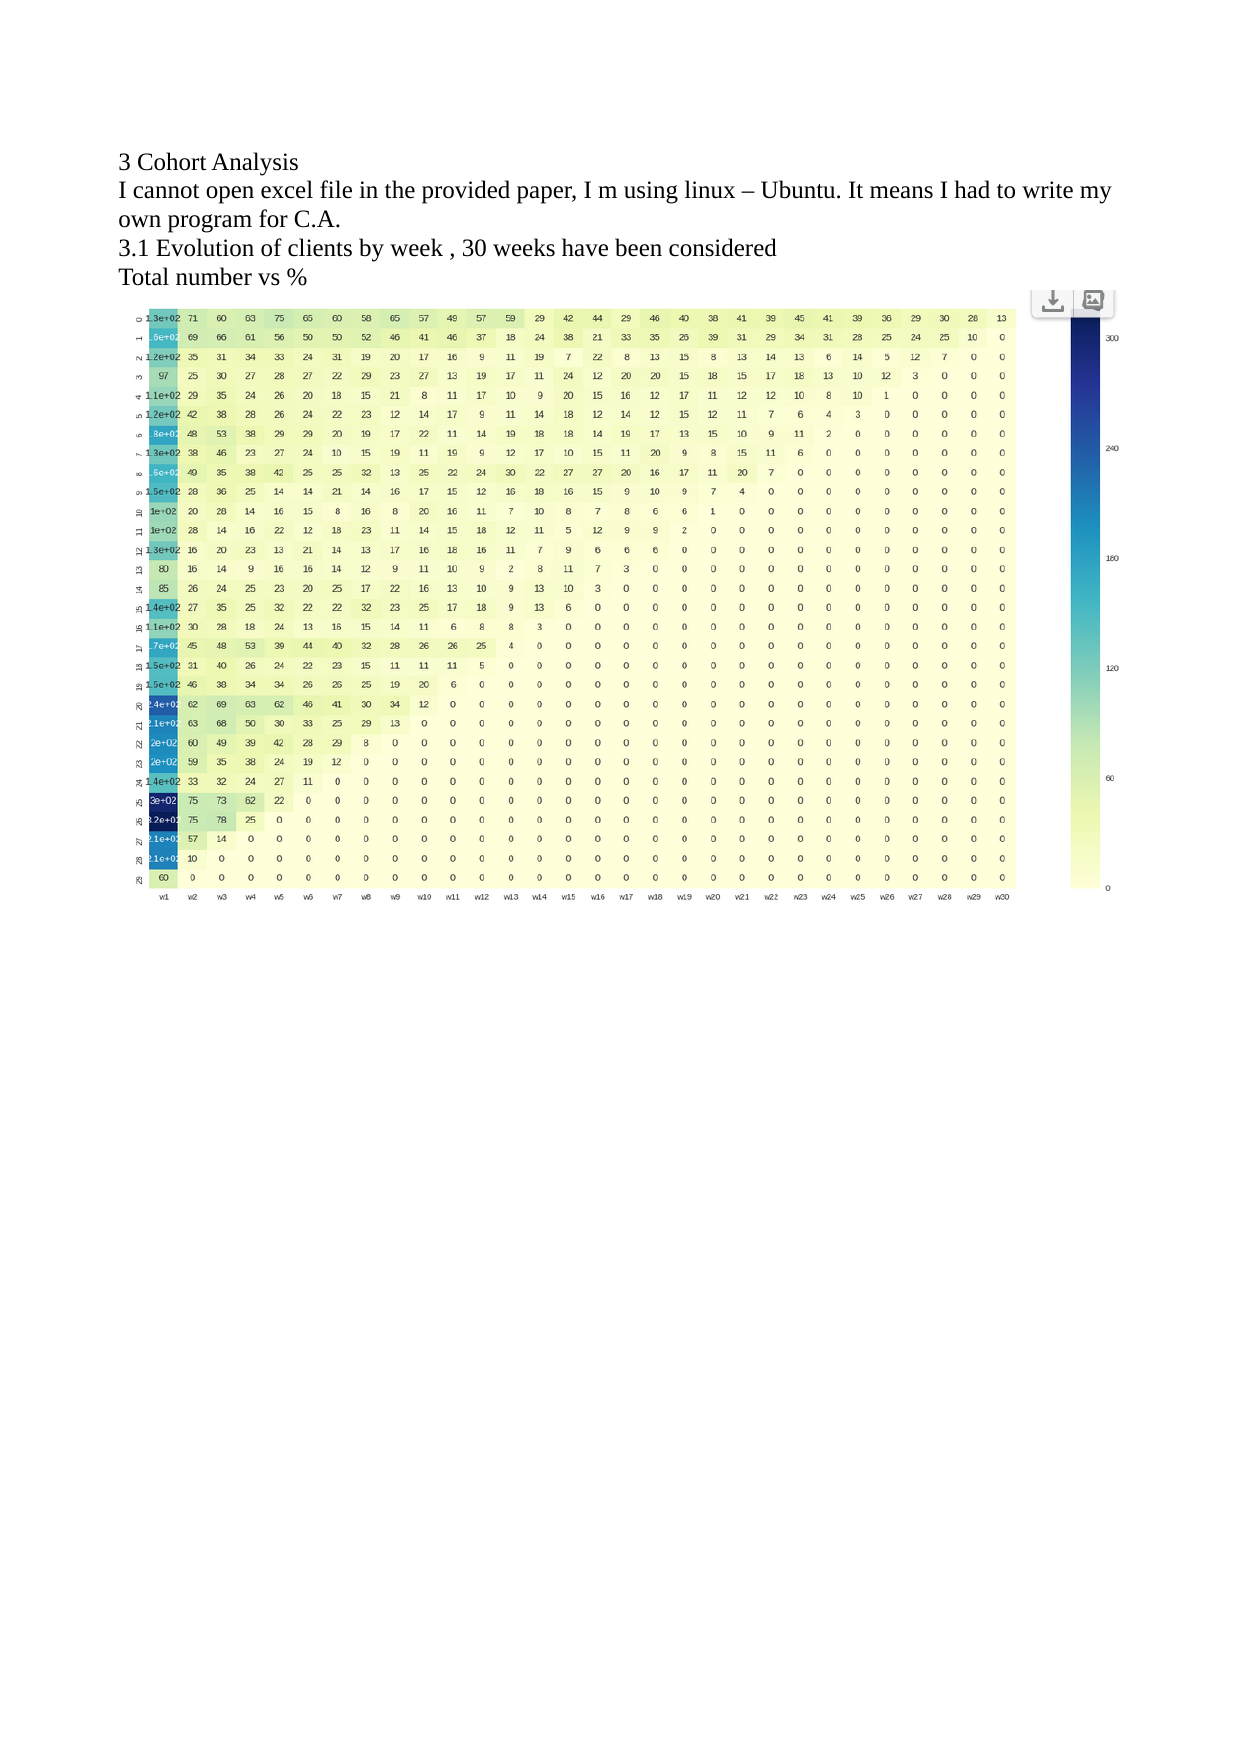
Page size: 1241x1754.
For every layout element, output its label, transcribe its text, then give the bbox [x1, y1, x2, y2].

text I cannot open excel file in the provided paper, I m using linux – Ubuntu. It means I had to write my own program for C.A. [118, 176, 1122, 233]
text 3 Cohort Analysis [118, 147, 1122, 176]
text 3.1 Evolution of clients by week , 30 weeks have been considered [118, 233, 1122, 262]
picture [118, 290, 1123, 905]
text Total number vs % [118, 262, 1122, 290]
